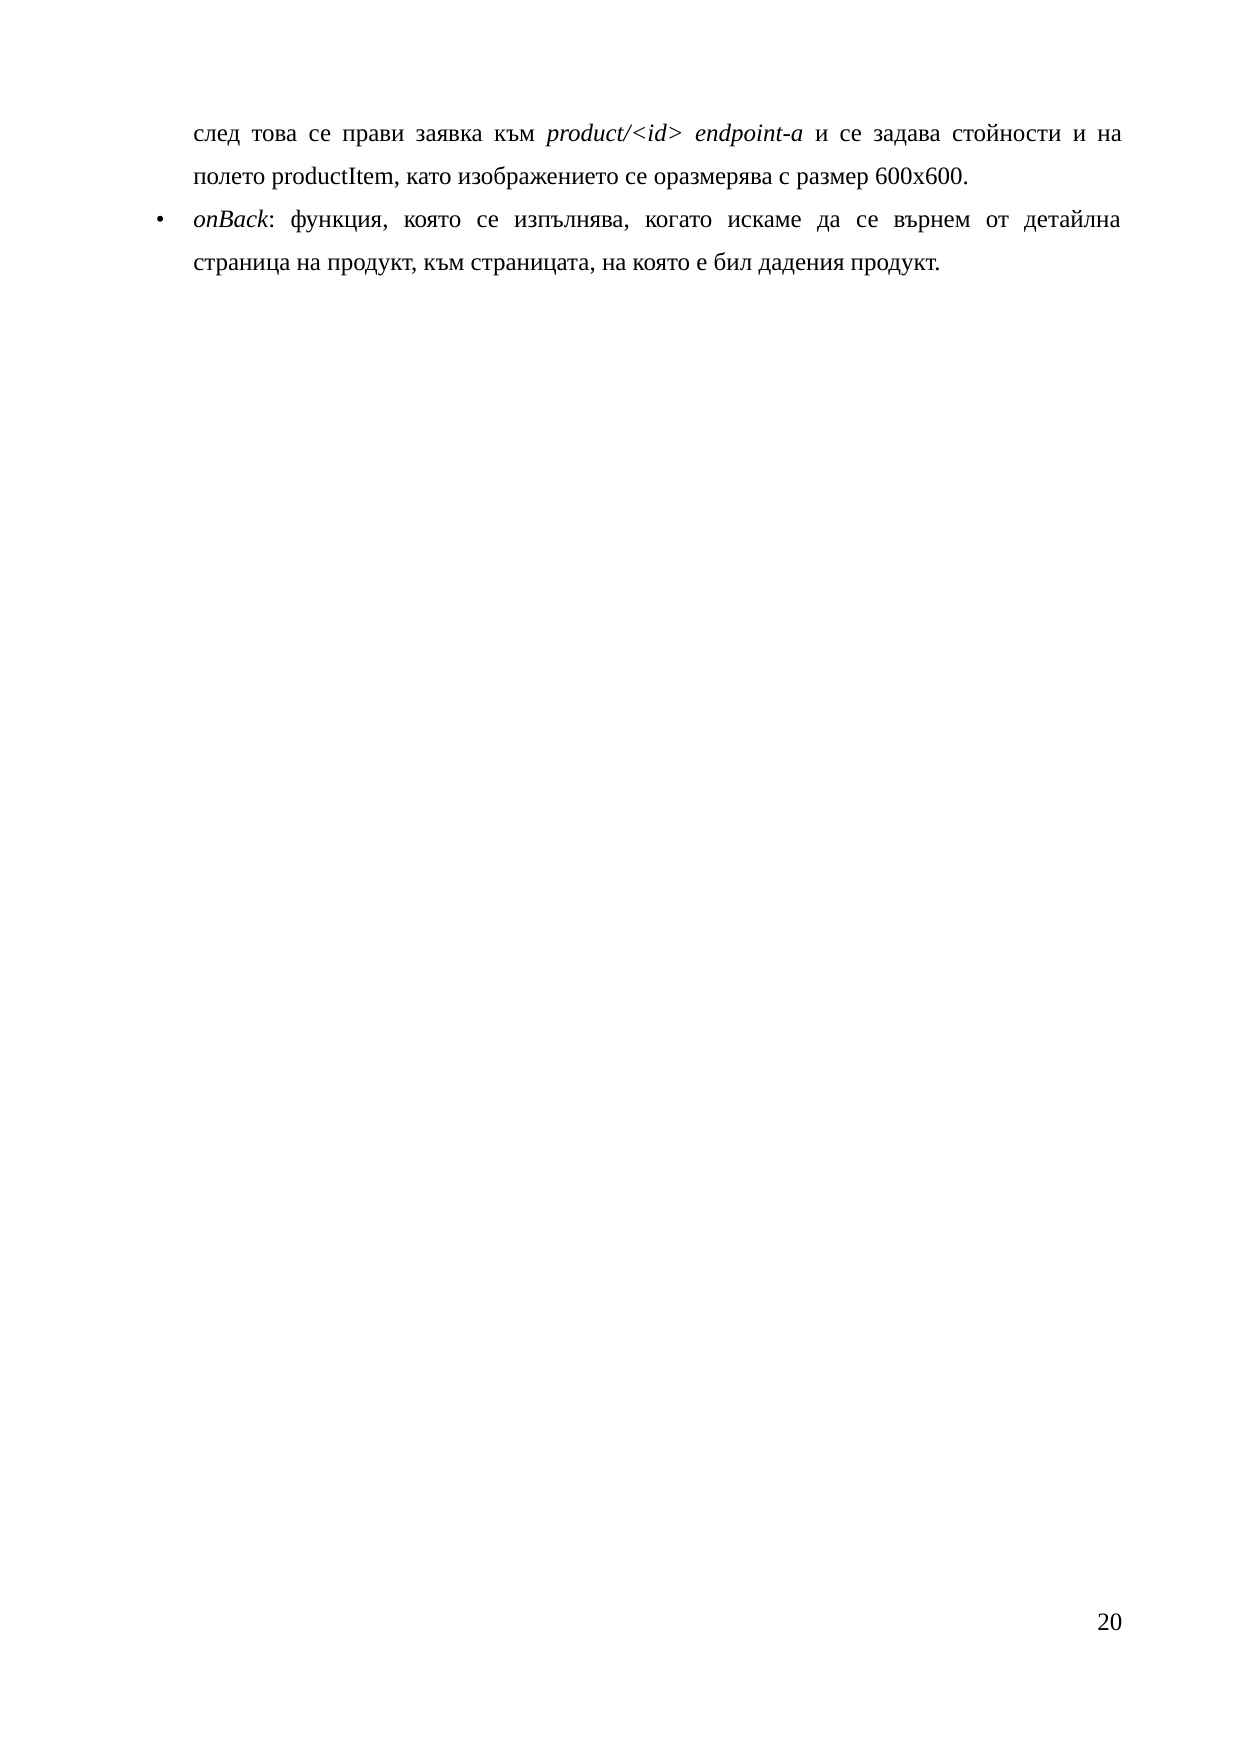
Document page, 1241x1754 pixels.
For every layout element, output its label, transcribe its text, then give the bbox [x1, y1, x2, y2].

list след това се прави заявка към product/<id> endpoint-a и се задава стойности и на полето productItem, като изображението се оразмерява с размер 600x600. [156, 118, 1122, 190]
list onBack: функция, която се изпълнява, когато искаме да се върнем от детайлна страница на продукт, към страницата, на която е бил дадения продукт. [156, 204, 1122, 276]
